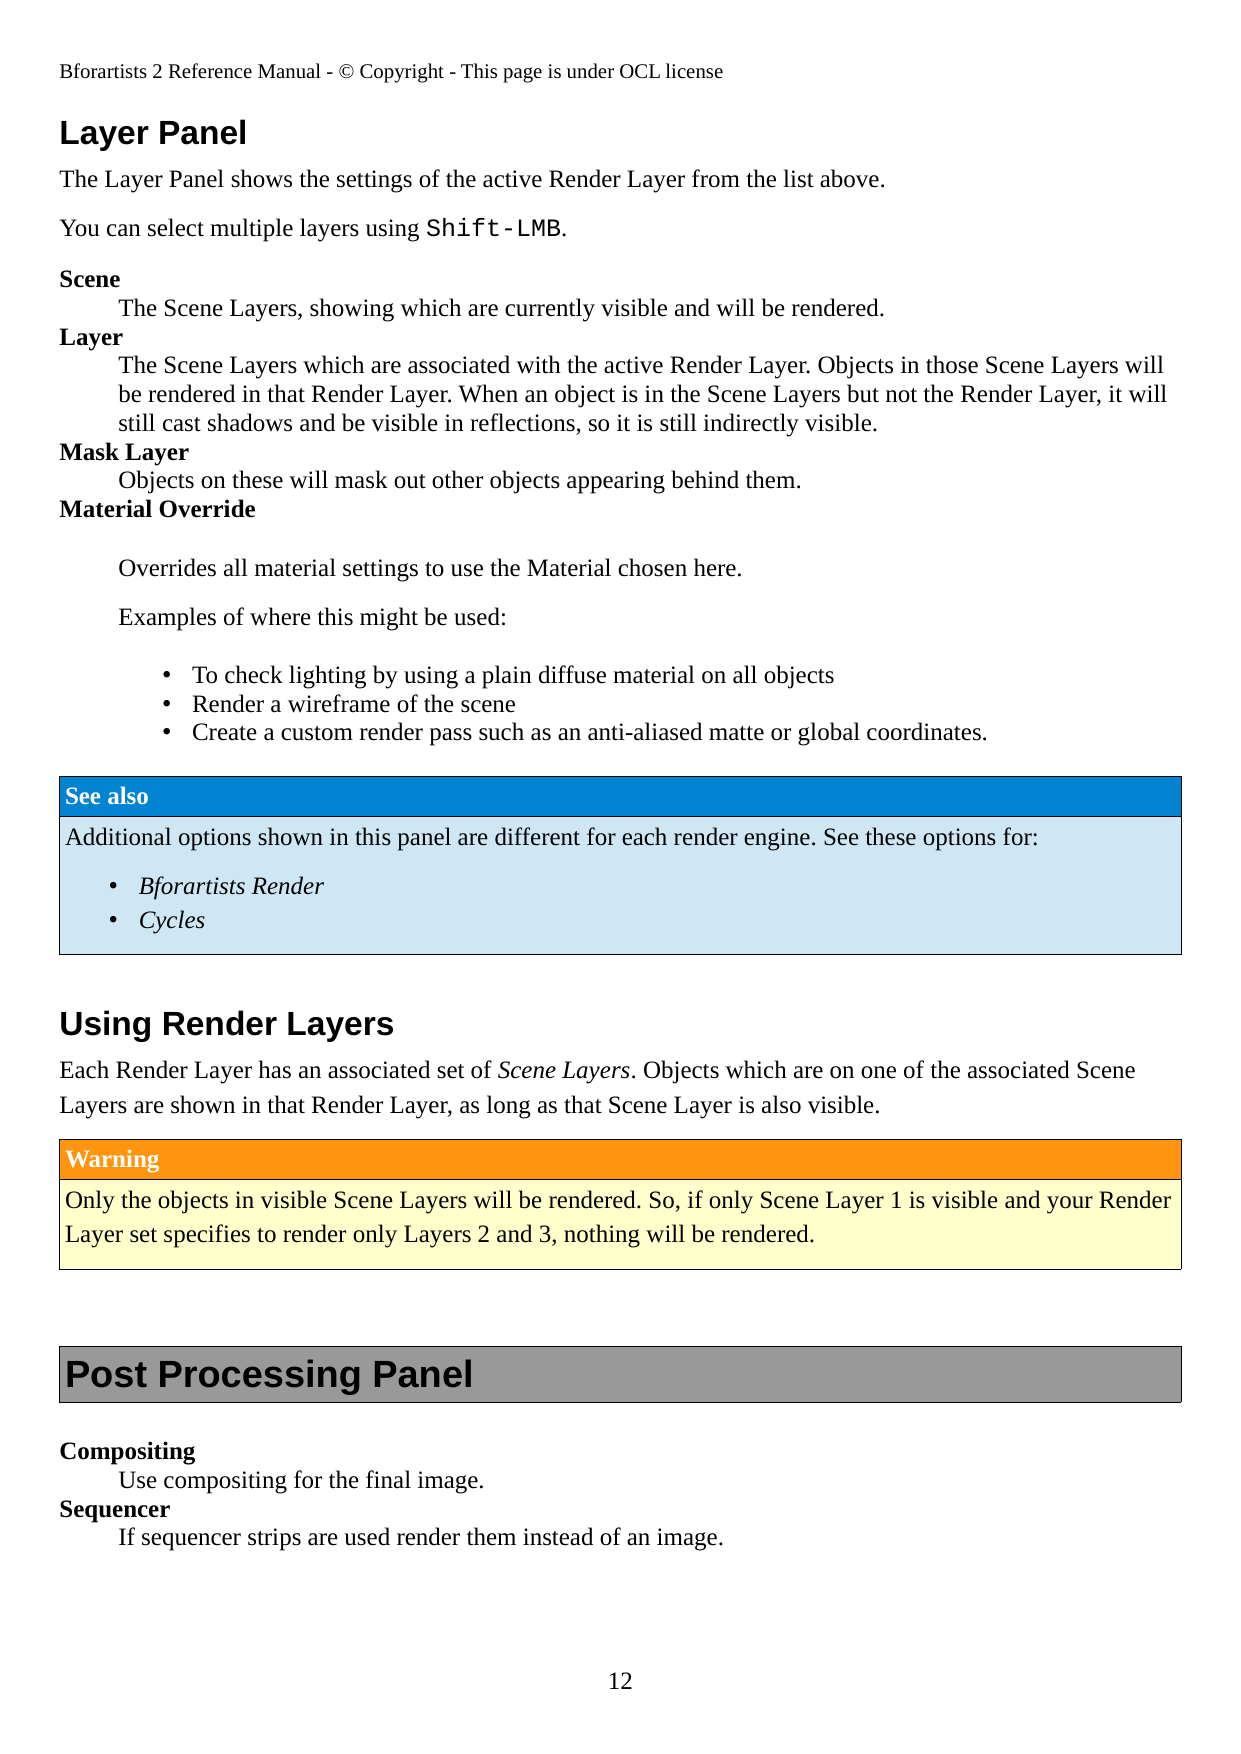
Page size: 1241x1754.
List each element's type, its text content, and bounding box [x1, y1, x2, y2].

list If sequencer strips are used render them instead of an image. [118, 1522, 1181, 1551]
table_cell Only the objects in visible Scene Layers will be rendered. So, if only Scene Layer 1 is visible and your Render Layer set specifies to render only Layers 2 and 3, nothing will be rendered. [60, 1180, 1181, 1268]
text Overrides all material settings to use the Material chosen here. [118, 553, 1181, 581]
subtitle Sequencer [59, 1494, 1181, 1522]
list Render a wireframe of the scene [162, 689, 1181, 717]
table_header Post Processing Panel [60, 1347, 1181, 1402]
subtitle Using Render Layers [59, 1004, 1181, 1043]
table_header See also [60, 777, 1181, 816]
subtitle Scene [59, 264, 1181, 293]
list To check lighting by using a plain diffuse material on all objects [162, 660, 1181, 689]
subtitle Compositing [59, 1436, 1181, 1465]
list Create a custom render pass such as an anti-aliased matte or global coordinates. [162, 717, 1181, 746]
subtitle Mask Layer [59, 437, 1181, 466]
text You can select multiple layers using Shift-LMB. [59, 213, 1181, 244]
list The Scene Layers, showing which are currently visible and will be rendered. [118, 293, 1181, 322]
subtitle Layer Panel [59, 113, 1181, 151]
list Objects on these will mask out other objects appearing behind them. [118, 466, 1181, 494]
text The Layer Panel shows the settings of the active Render Layer from the list above. [59, 164, 1181, 192]
text Each Render Layer has an associated set of Scene Layers. Objects which are on one of the associated Scene Layers are shown in that Render Layer, as long as that Scene Layer is also visible. [59, 1055, 1181, 1118]
subtitle Material Override [59, 494, 1181, 523]
list The Scene Layers which are associated with the active Render Layer. Objects in those Scene Layers will be rendered in that Render Layer. When an object is in the Scene Layers but not the Render Layer, it will still cast shadows and be visible in reflections, so it is still indirectly visible. [118, 351, 1181, 437]
list Use compositing for the final image. [118, 1465, 1181, 1494]
table_cell Additional options shown in this panel are different for each render engine. See these options for: Bforartists Render Cycles [60, 817, 1181, 954]
subtitle Layer [59, 322, 1181, 351]
list Examples of where this might be used: [118, 602, 1181, 630]
table_header Warning [60, 1140, 1181, 1179]
